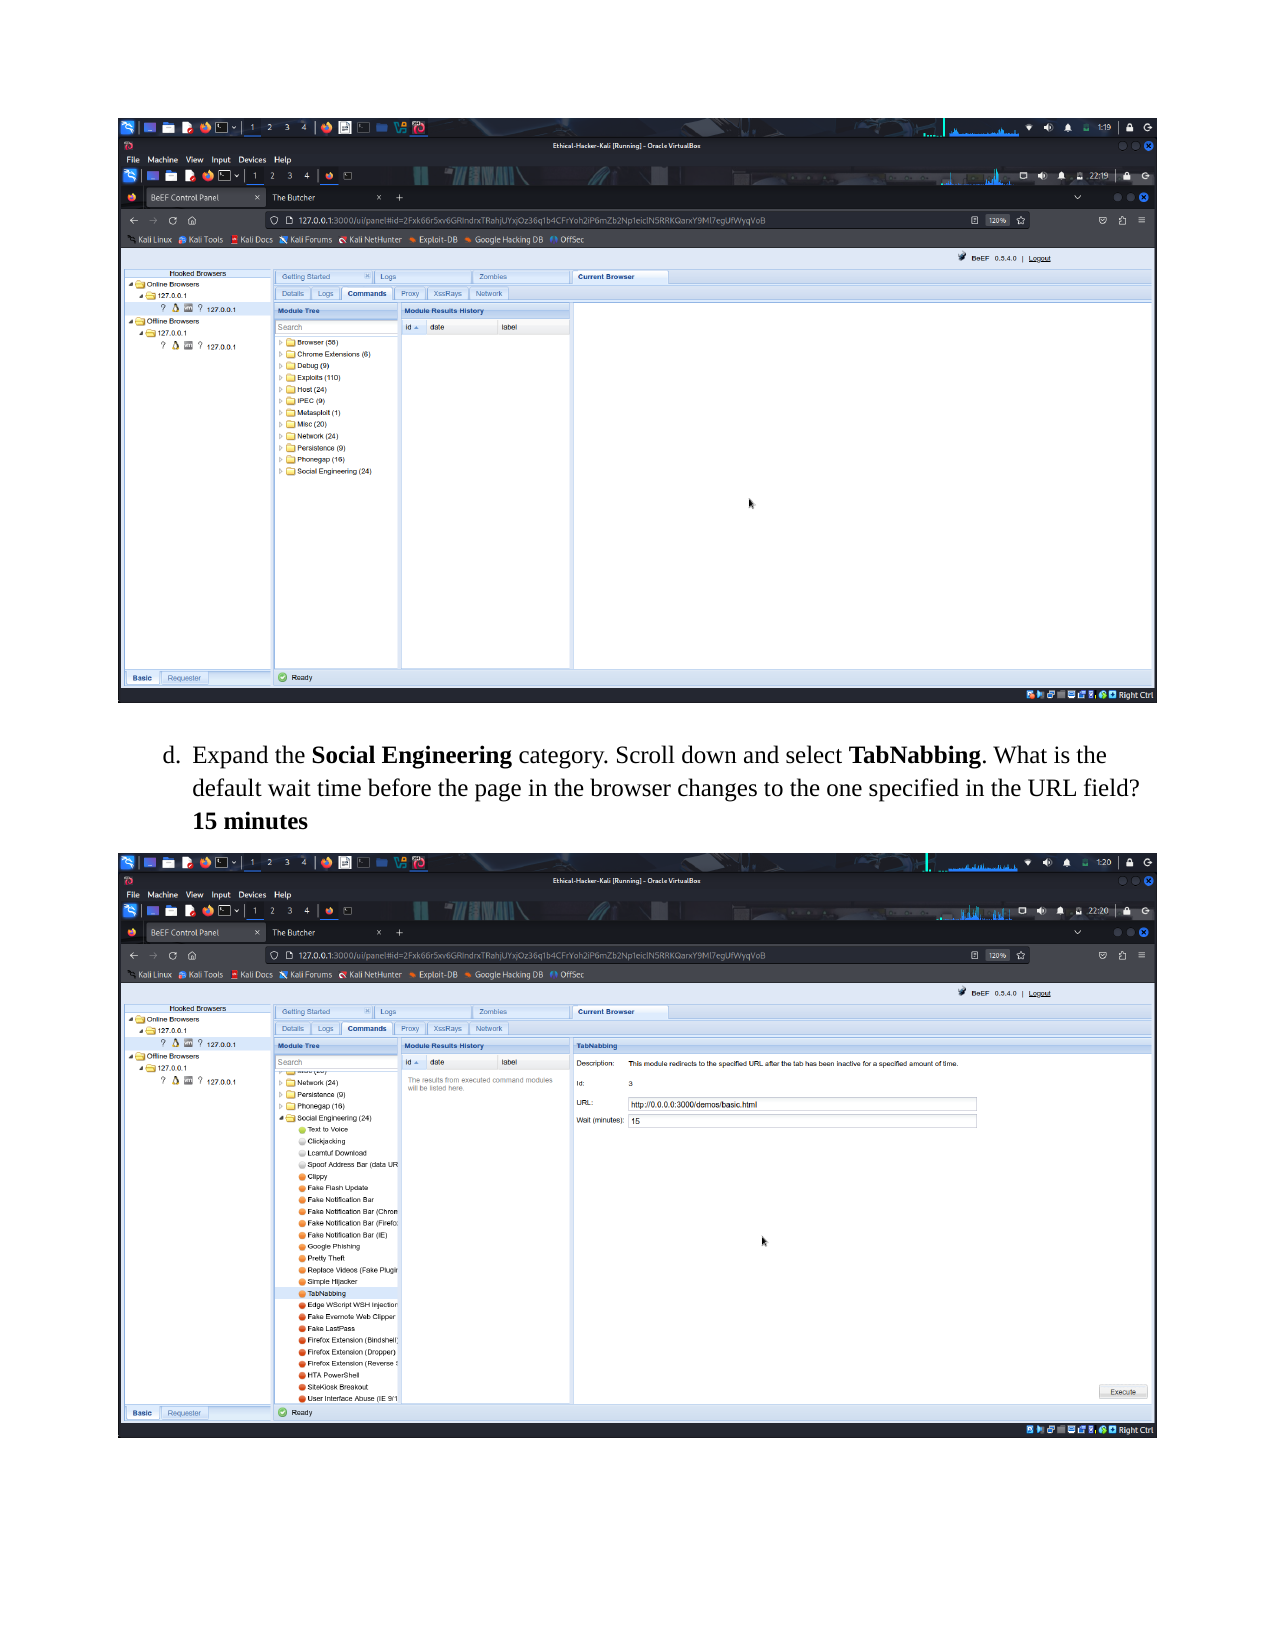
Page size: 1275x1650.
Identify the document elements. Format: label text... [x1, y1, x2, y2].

picture [118, 853, 1157, 1438]
picture [118, 118, 1157, 703]
list Expand the Social Engineering category. Scroll down and select TabNabbing. What is the default wait time before the page in the browser changes to the one specified in the URL field? 15 minutes [162, 740, 1157, 834]
